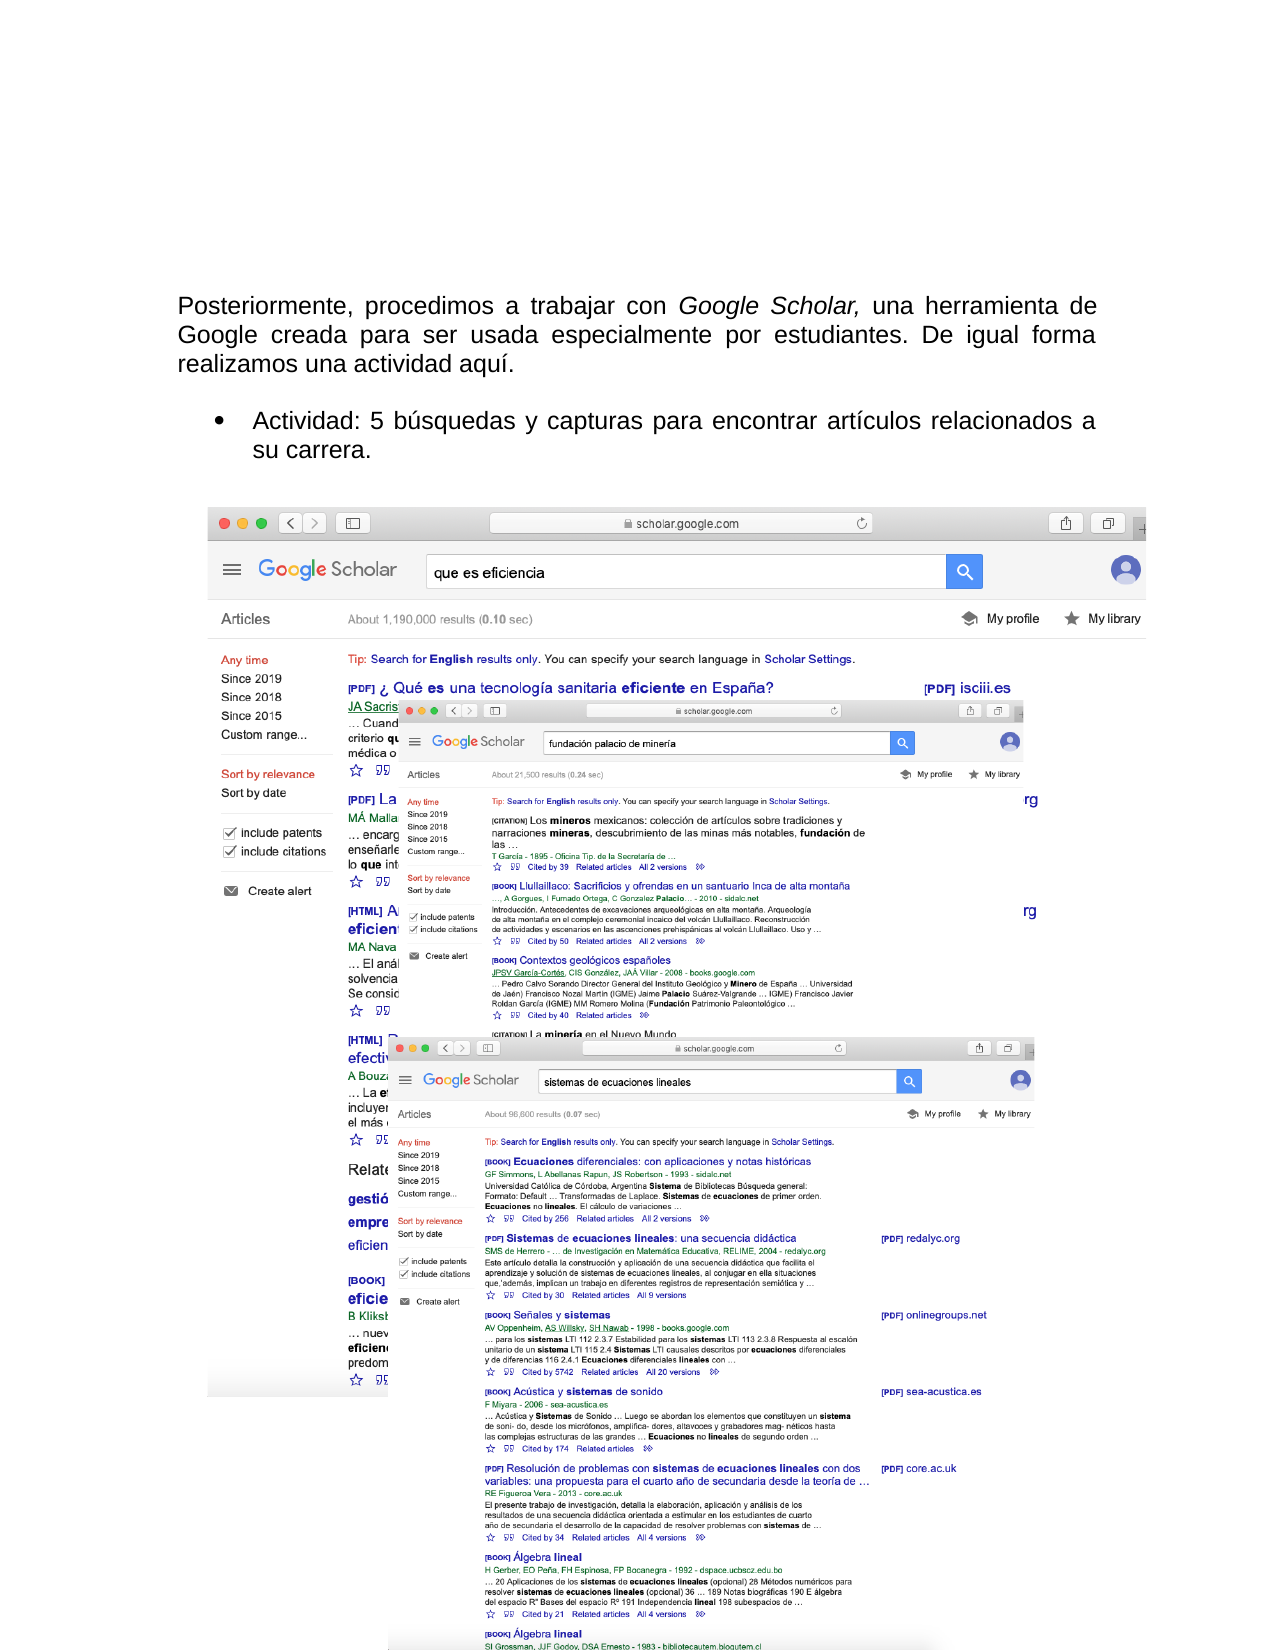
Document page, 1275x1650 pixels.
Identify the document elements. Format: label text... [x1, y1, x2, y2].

text Posteriormente, procedimos a trabajar con Google Scholar, una herramienta de Google creada para ser usada especialmente por estudiantes. De igual forma realizamos una actividad aquí. [177, 291, 1098, 378]
list Actividad: 5 búsquedas y capturas para encontrar artículos relacionados a su carrera. [215, 406, 1098, 464]
